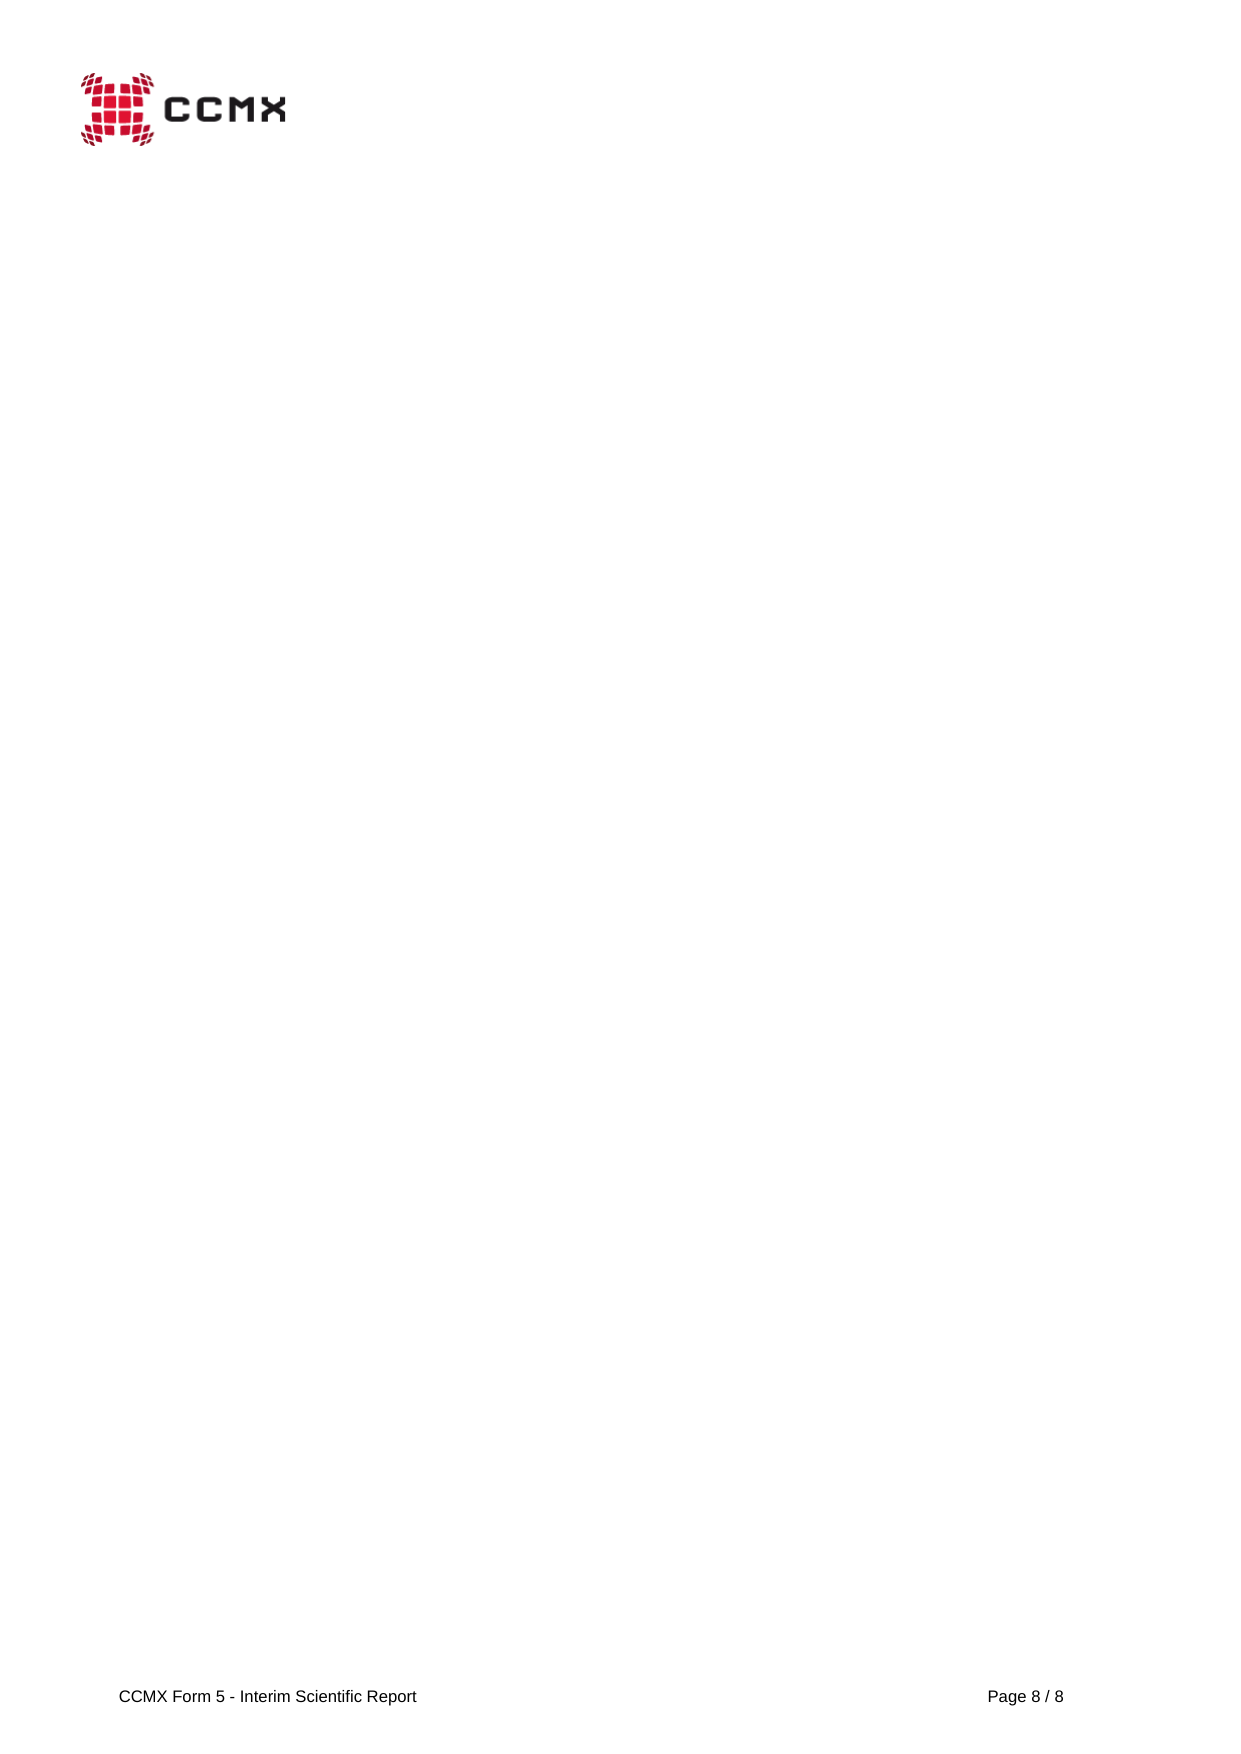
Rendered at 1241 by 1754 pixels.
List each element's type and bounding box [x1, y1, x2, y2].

picture [81, 73, 286, 146]
